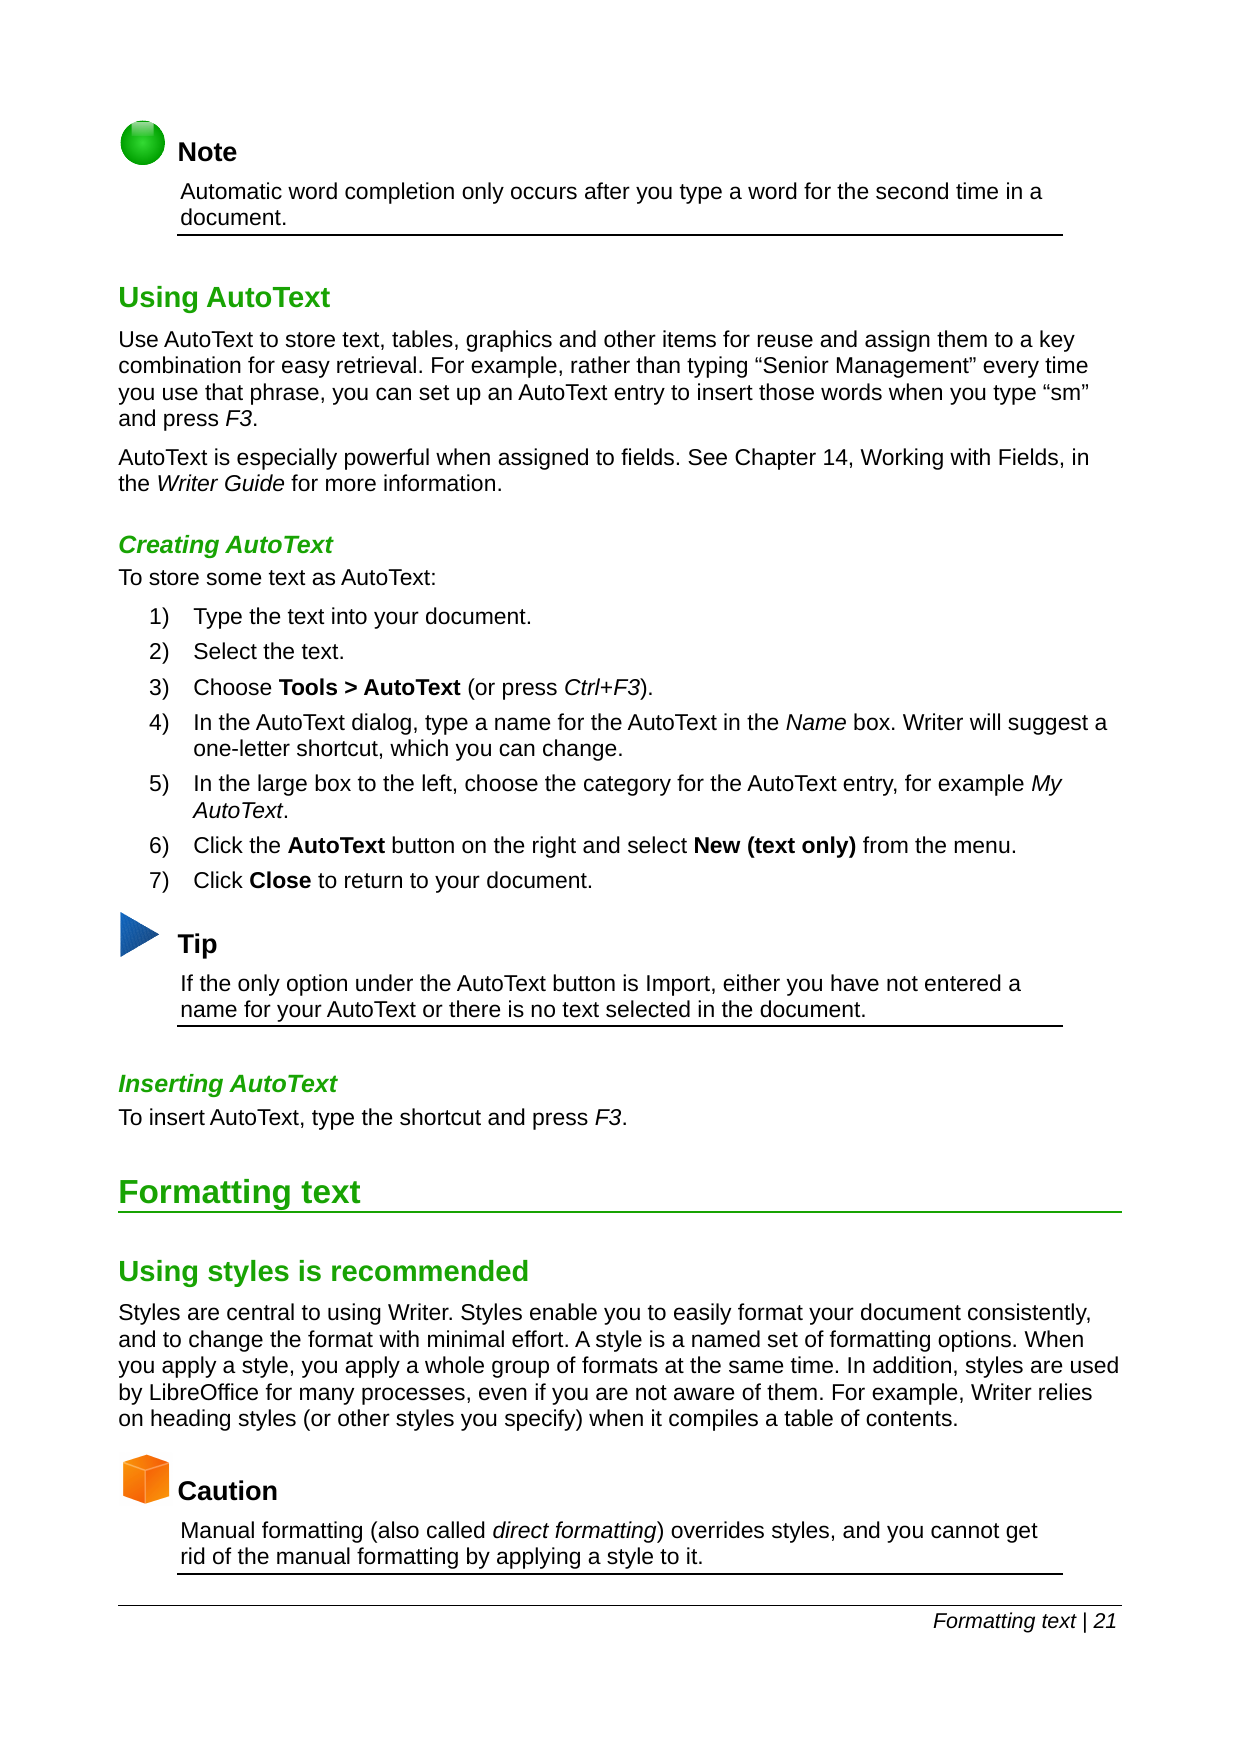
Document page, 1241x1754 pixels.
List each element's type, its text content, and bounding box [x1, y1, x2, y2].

subtitle Formatting text [118, 1172, 1122, 1211]
text To store some text as AutoText: [118, 564, 1122, 591]
subtitle Note [118, 118, 1122, 167]
subtitle Inserting AutoText [118, 1069, 1122, 1098]
subtitle Creating AutoText [118, 529, 1122, 558]
list Type the text into your document. [169, 603, 1122, 629]
list In the AutoText dialog, type a name for the AutoText in the Name box. Writer will suggest a one-letter shortcut, which you can change. [169, 709, 1122, 761]
subtitle Using AutoText [118, 281, 1122, 314]
text To insert AutoText, type the shortcut and press F3. [118, 1104, 1122, 1130]
list In the large box to the left, choose the category for the AutoText entry, for example My AutoText. [169, 770, 1122, 823]
list Click Close to return to your document. [169, 867, 1122, 893]
subtitle Using styles is recommended [118, 1254, 1122, 1288]
text Styles are central to using Writer. Styles enable you to easily format your document consistently, and to change the format with minimal effort. A style is a named set of formatting options. When you apply a style, you apply a whole group of formats at the same time. In addition, styles are used by LibreOffice for many processes, even if you are not aware of them. For example, Writer relies on heading styles (or other styles you specify) when it compiles a table of contents. [118, 1299, 1122, 1431]
text Manual formatting (also called direct formatting) overrides styles, and you cannot get rid of the manual formatting by applying a style to it. [177, 1514, 1063, 1573]
subtitle Caution [118, 1451, 1122, 1506]
subtitle Tip [118, 910, 1122, 959]
text AutoText is especially powerful when assigned to fields. See Chapter 14, Working with Fields, in the Writer Guide for more information. [118, 444, 1122, 496]
list Choose Tools > AutoText (or press Ctrl+F3). [169, 673, 1122, 700]
picture [119, 1452, 173, 1506]
text If the only option under the AutoText button is Import, either you have not entered a name for your AutoText or there is no text selected in the document. [177, 967, 1063, 1025]
text Automatic word completion only occurs after you type a word for the second time in a document. [177, 175, 1063, 234]
list Select the text. [169, 638, 1122, 665]
text Use AutoText to store text, tables, graphics and other items for reuse and assign them to a key combination for easy retrieval. For example, rather than typing “Senior Management” every time you use that phrase, you can set up an AutoText entry to insert those words when you type “sm” and press F3. [118, 326, 1122, 431]
list Click the AutoText button on the right and select New (text only) from the menu. [169, 832, 1122, 858]
